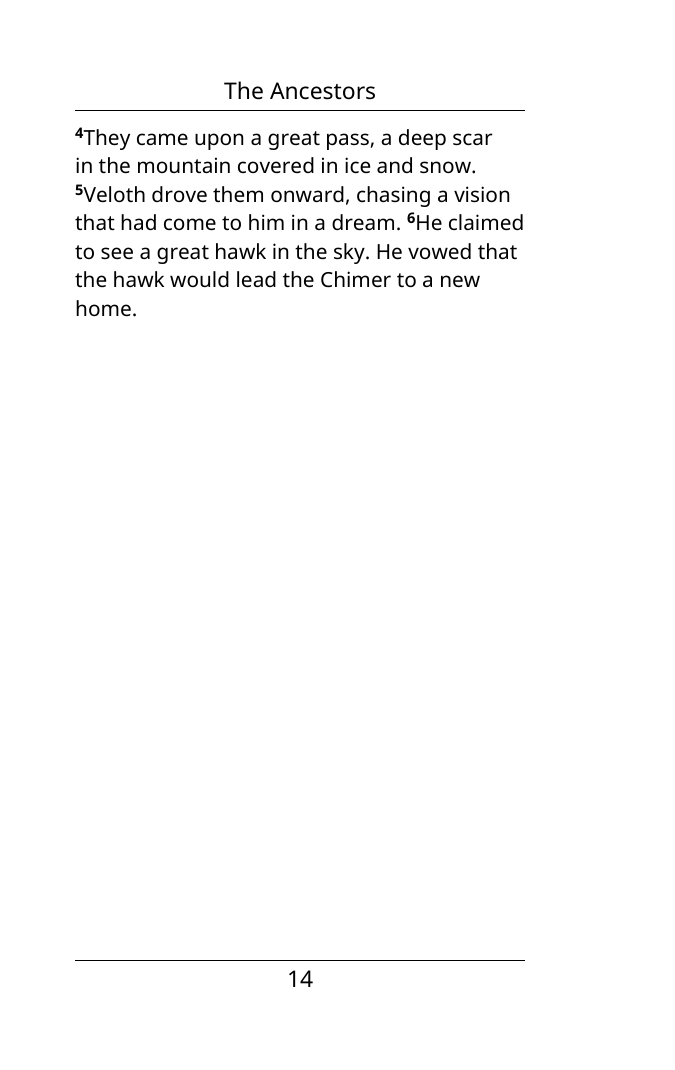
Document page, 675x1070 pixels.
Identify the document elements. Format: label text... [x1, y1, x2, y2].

text 4They came upon a great pass, a deep scar [75, 123, 525, 151]
text in the mountain covered in ice and snow. 5Veloth drove them onward, chasing a vision that had come to him in a dream. 6He claimed to see a great hawk in the sky. He vowed that the hawk would lead the Chimer to a new home. [75, 151, 525, 322]
